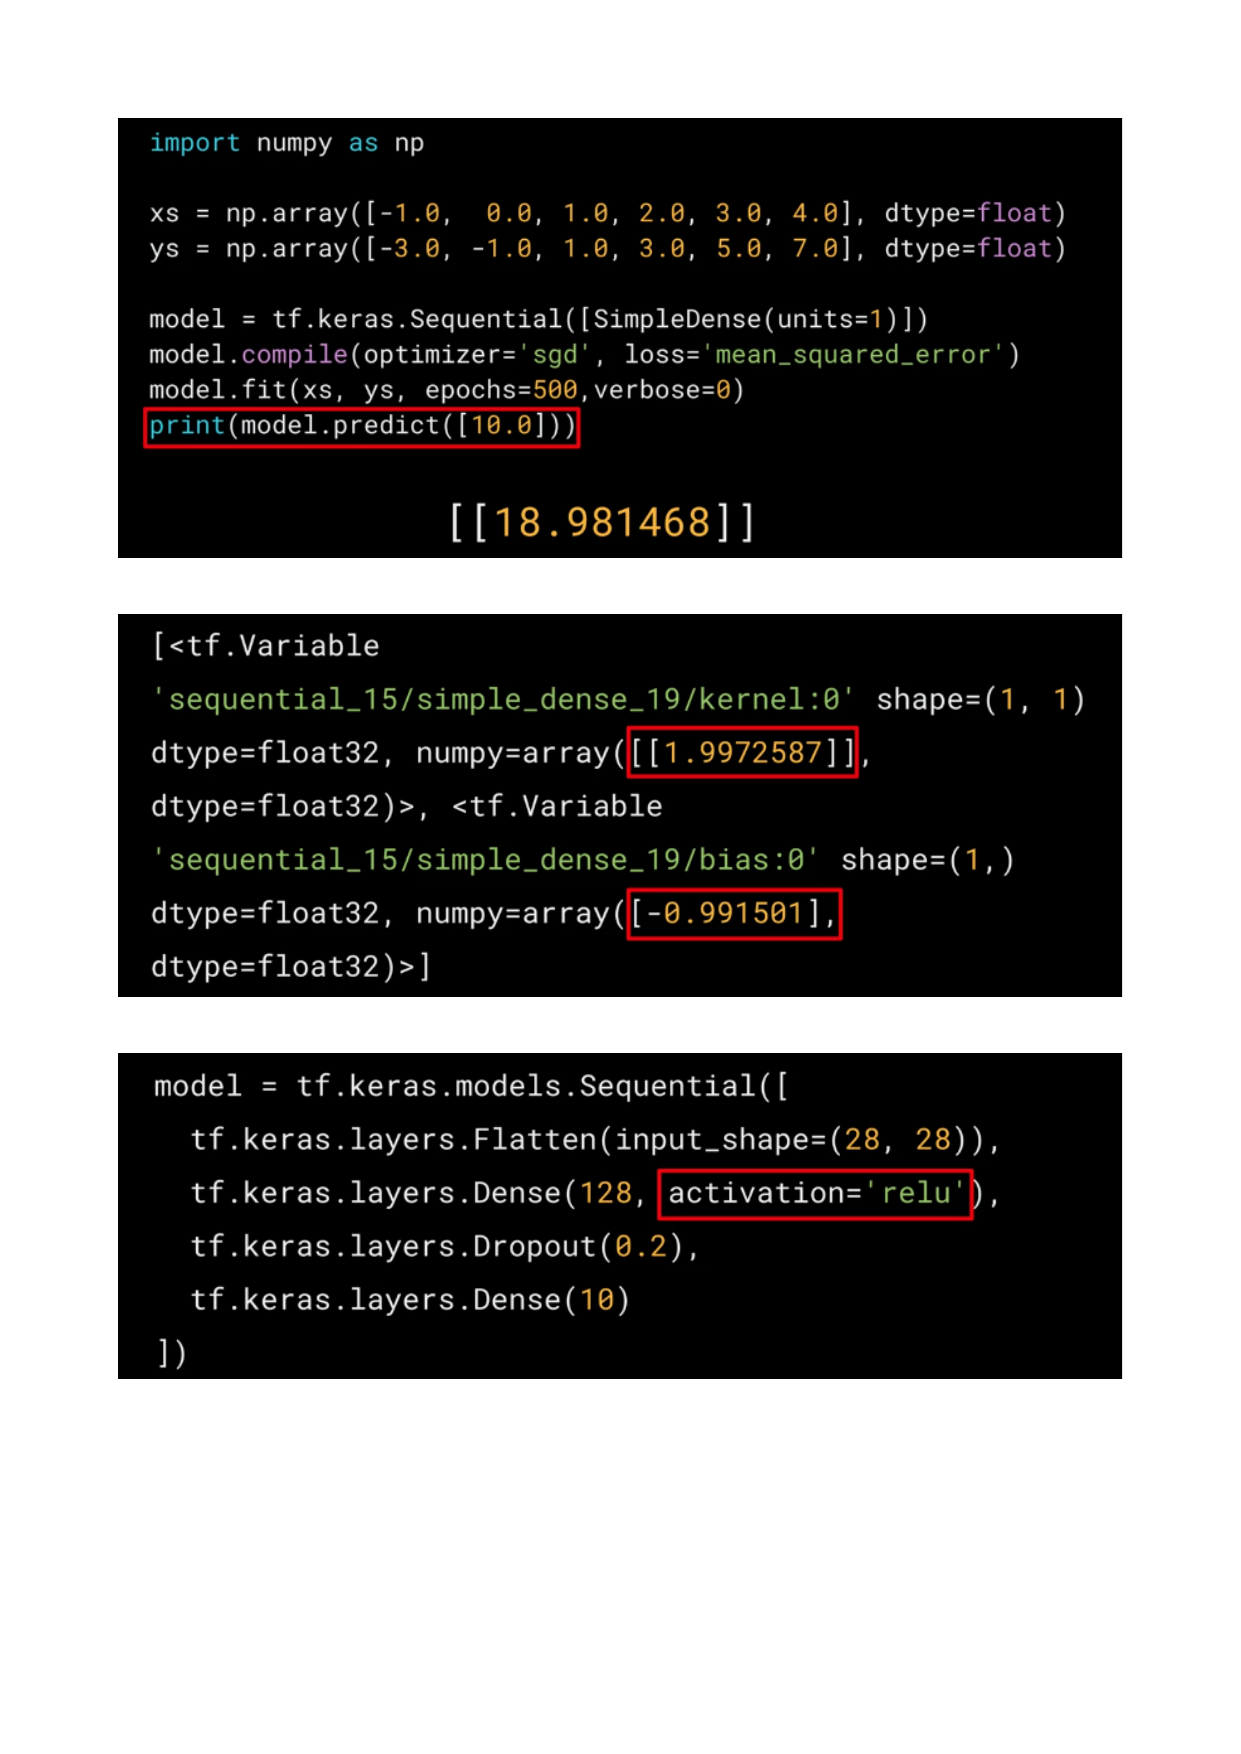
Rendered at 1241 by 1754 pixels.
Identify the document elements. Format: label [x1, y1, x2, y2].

picture [118, 614, 1123, 997]
picture [118, 118, 1123, 558]
picture [118, 1053, 1123, 1379]
